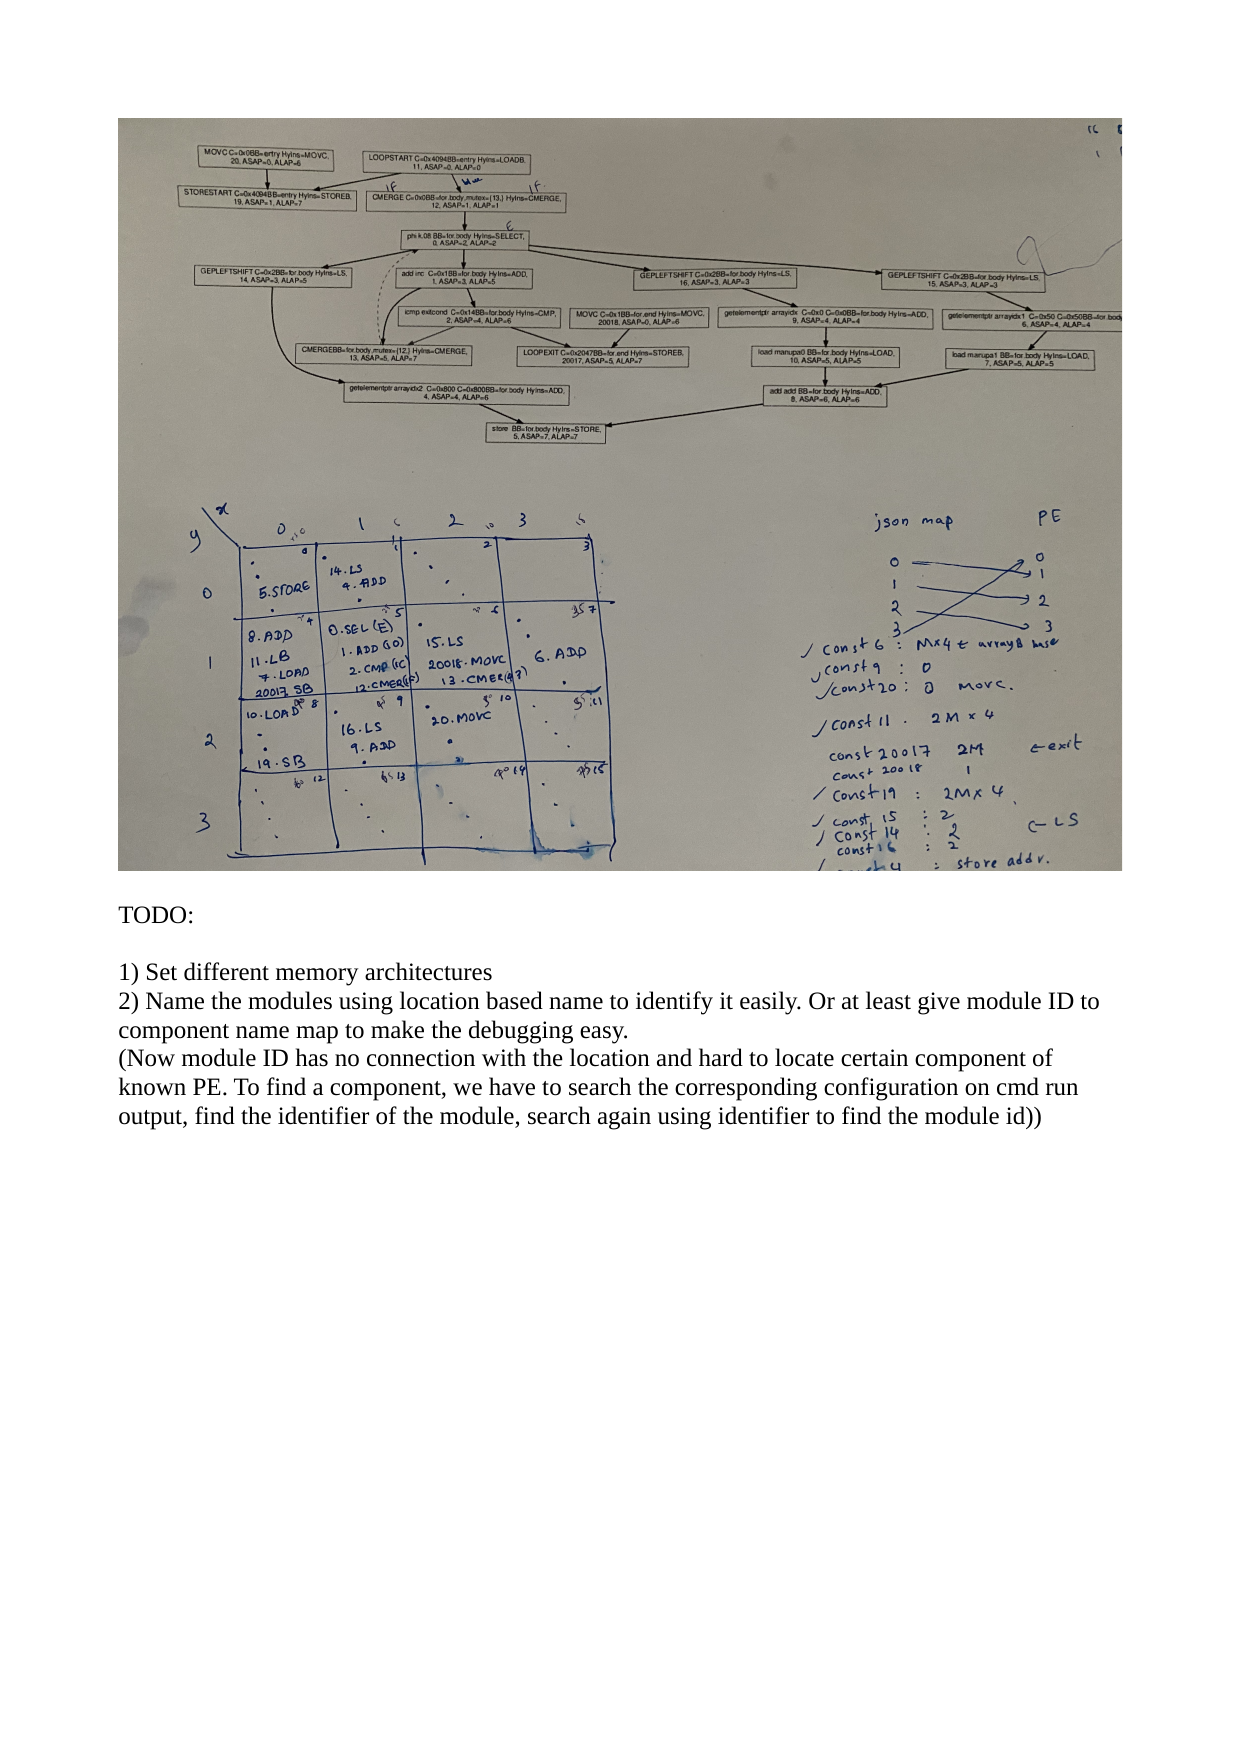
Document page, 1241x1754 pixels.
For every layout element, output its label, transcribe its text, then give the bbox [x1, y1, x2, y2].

text 2) Name the modules using location based name to identify it easily. Or at least give module ID to component name map to make the debugging easy. [118, 986, 1122, 1043]
text 1) Set different memory architectures [118, 957, 1122, 986]
picture [118, 118, 1123, 871]
text (Now module ID has no connection with the location and hard to locate certain component of known PE. To find a component, we have to search the corresponding configuration on cmd run output, find the identifier of the module, search again using identifier to find the module id)) [118, 1043, 1122, 1130]
text TODO: [118, 900, 1122, 928]
